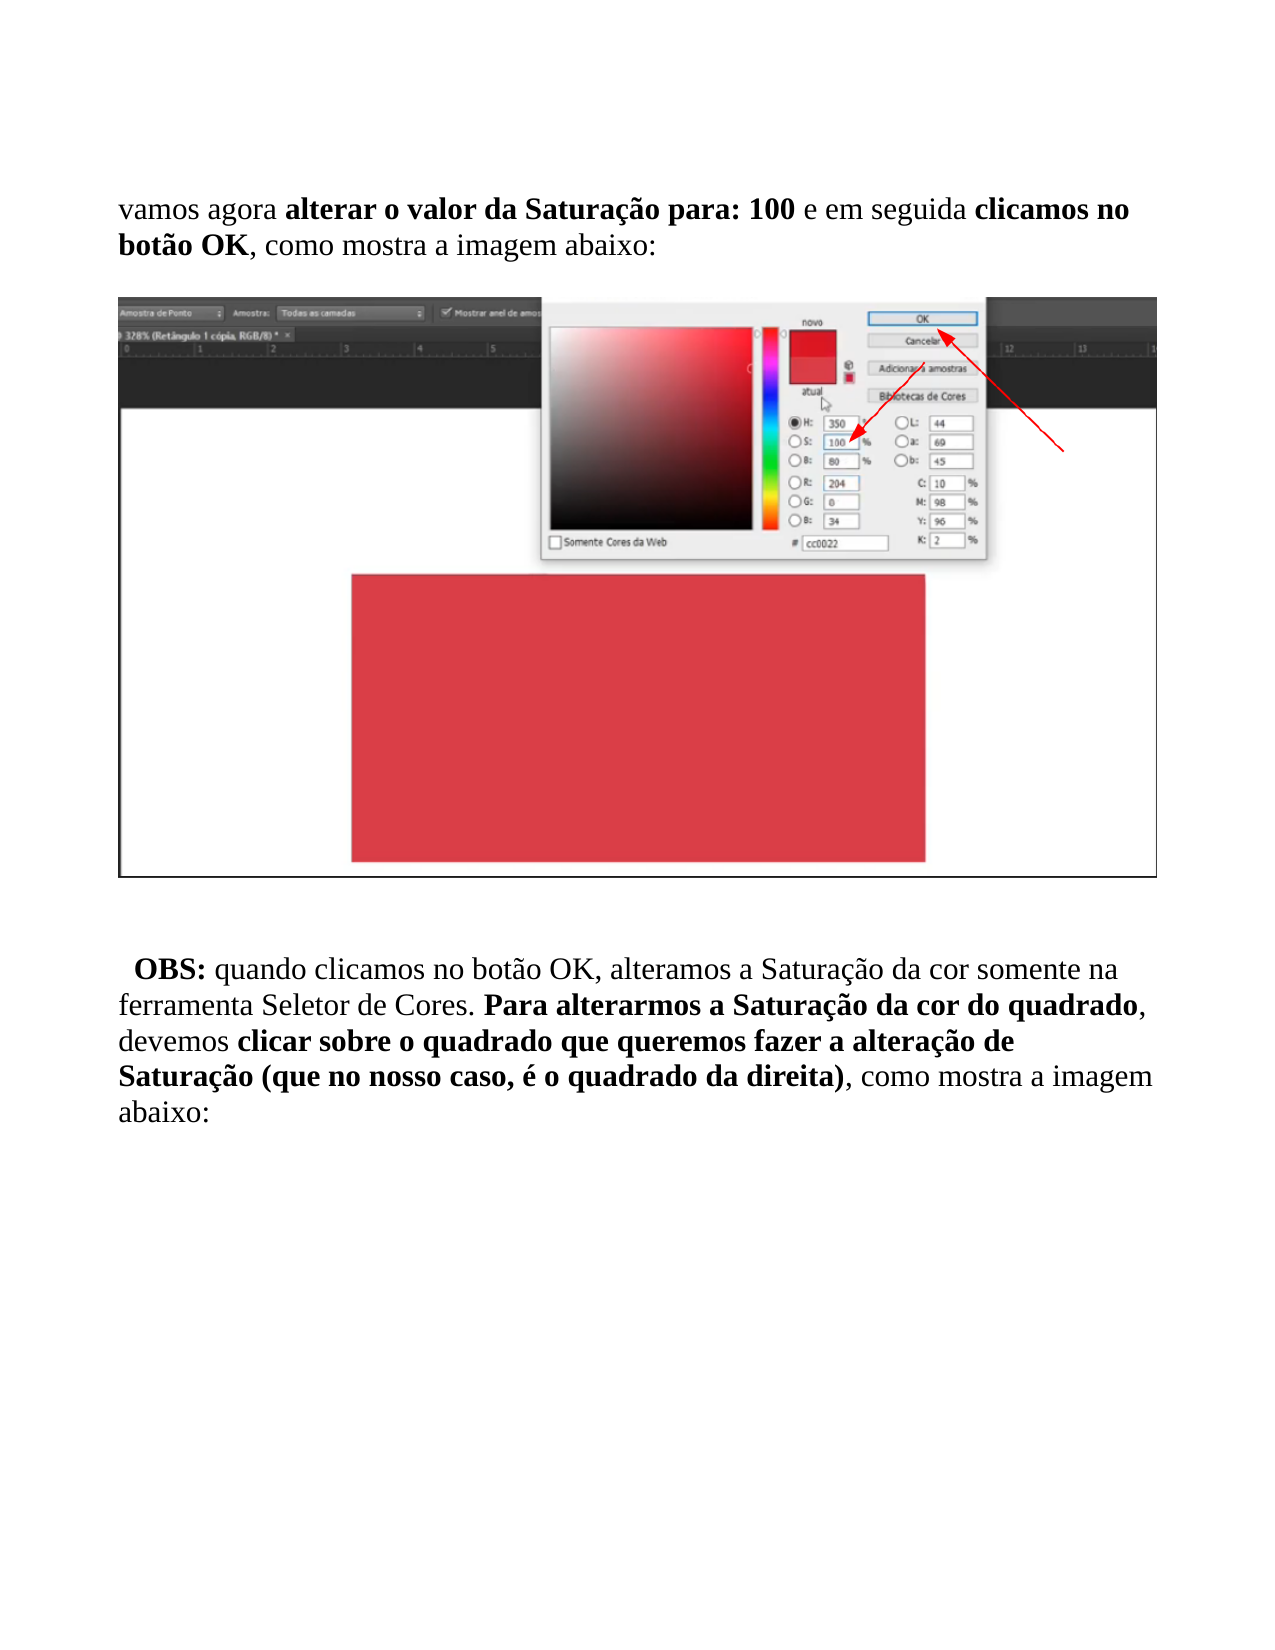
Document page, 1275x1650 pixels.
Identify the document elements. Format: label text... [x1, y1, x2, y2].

picture [118, 297, 1157, 878]
text vamos agora alterar o valor da Saturação para: 100 e em seguida clicamos no botão OK, como mostra a imagem abaixo: [118, 190, 1157, 262]
text OBS: quando clicamos no botão OK, alteramos a Saturação da cor somente na ferramenta Seletor de Cores. Para alterarmos a Saturação da cor do quadrado, devemos clicar sobre o quadrado que queremos fazer a alteração de Saturação (que no nosso caso, é o quadrado da direita), como mostra a imagem abaixo: [118, 950, 1157, 1129]
